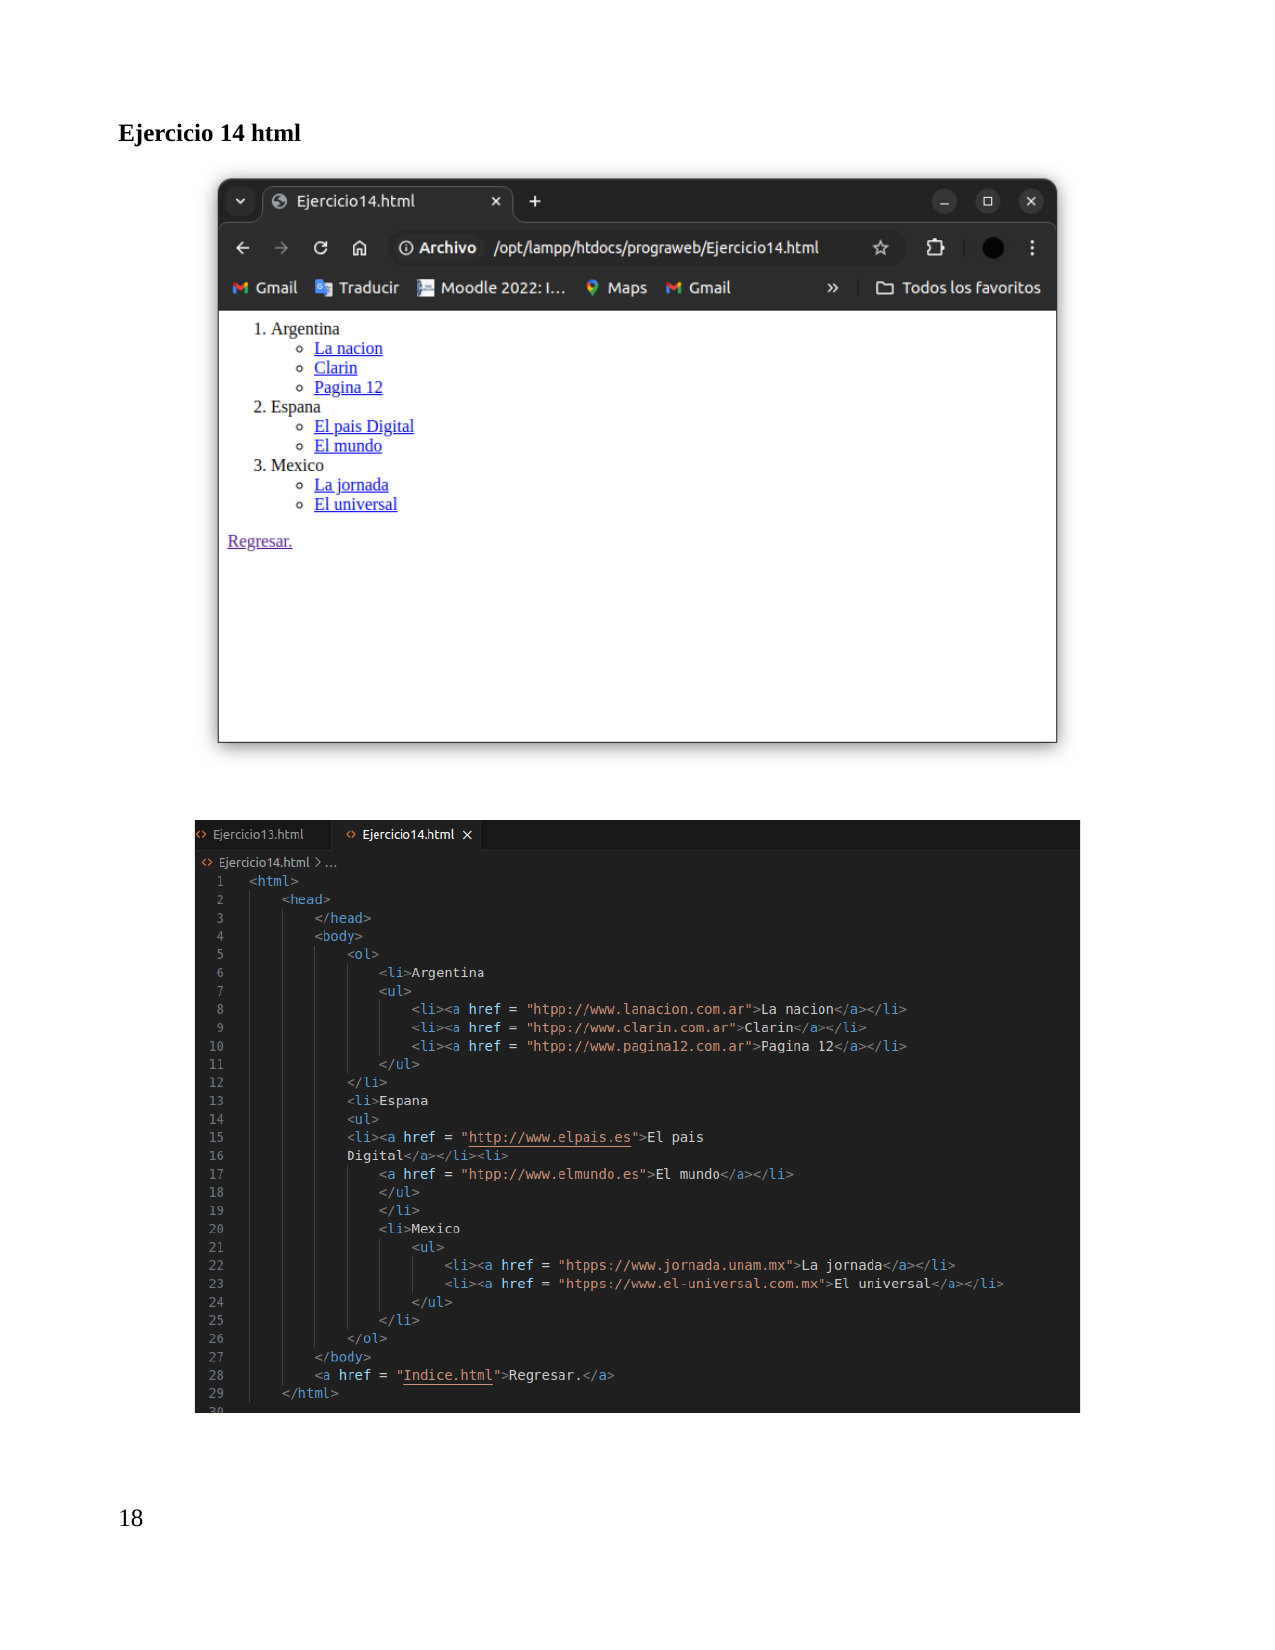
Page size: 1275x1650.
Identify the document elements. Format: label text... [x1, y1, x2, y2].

subtitle Ejercicio 14 html [118, 118, 1157, 147]
picture [195, 159, 1080, 769]
picture [194, 820, 1081, 1413]
